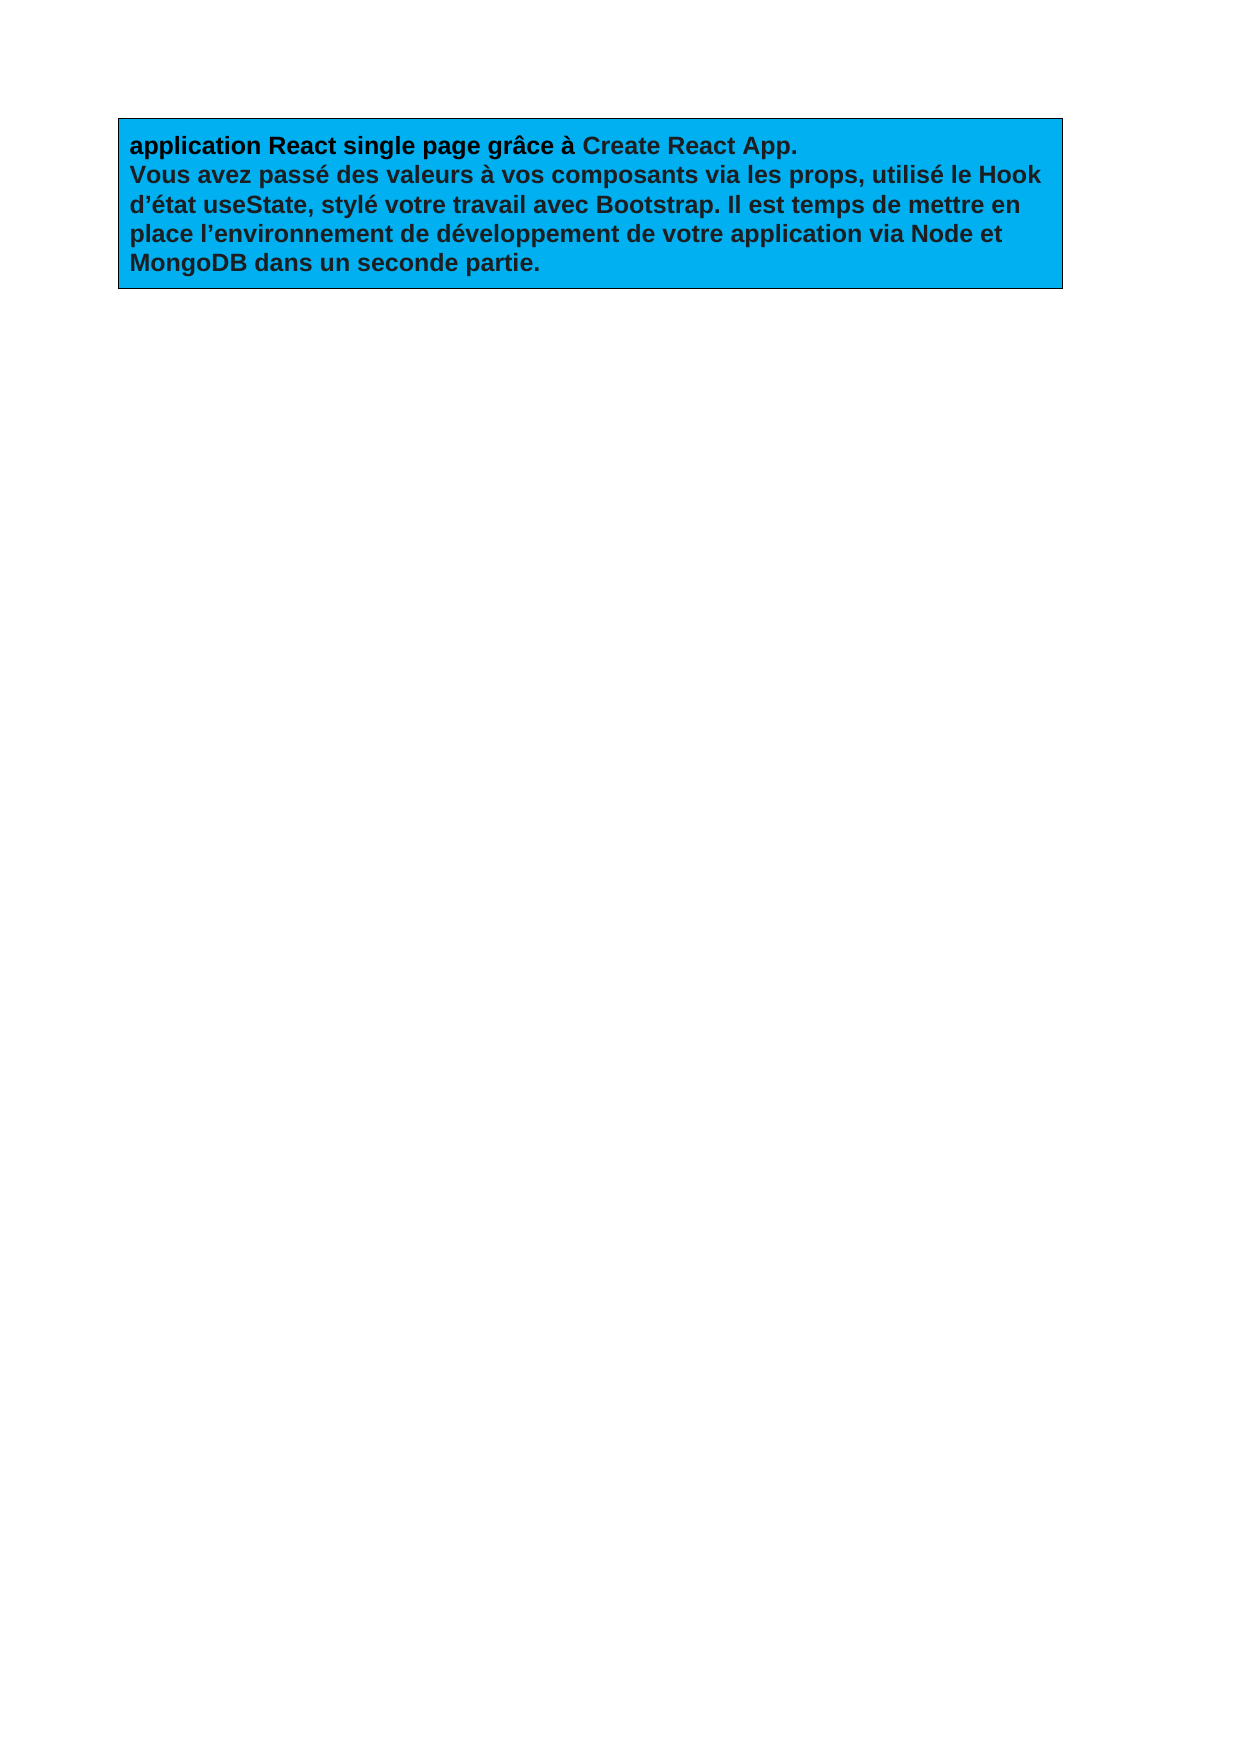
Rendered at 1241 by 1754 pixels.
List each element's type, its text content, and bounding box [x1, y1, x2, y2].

table_header application React single page grâce à Create React App. Vous avez passé des valeurs à vos composants via les props, utilisé le Hook d’état useState, stylé votre travail avec Bootstrap. Il est temps de mettre en place l’environnement de développement de votre application via Node et MongoDB dans un seconde partie. [119, 119, 1062, 288]
